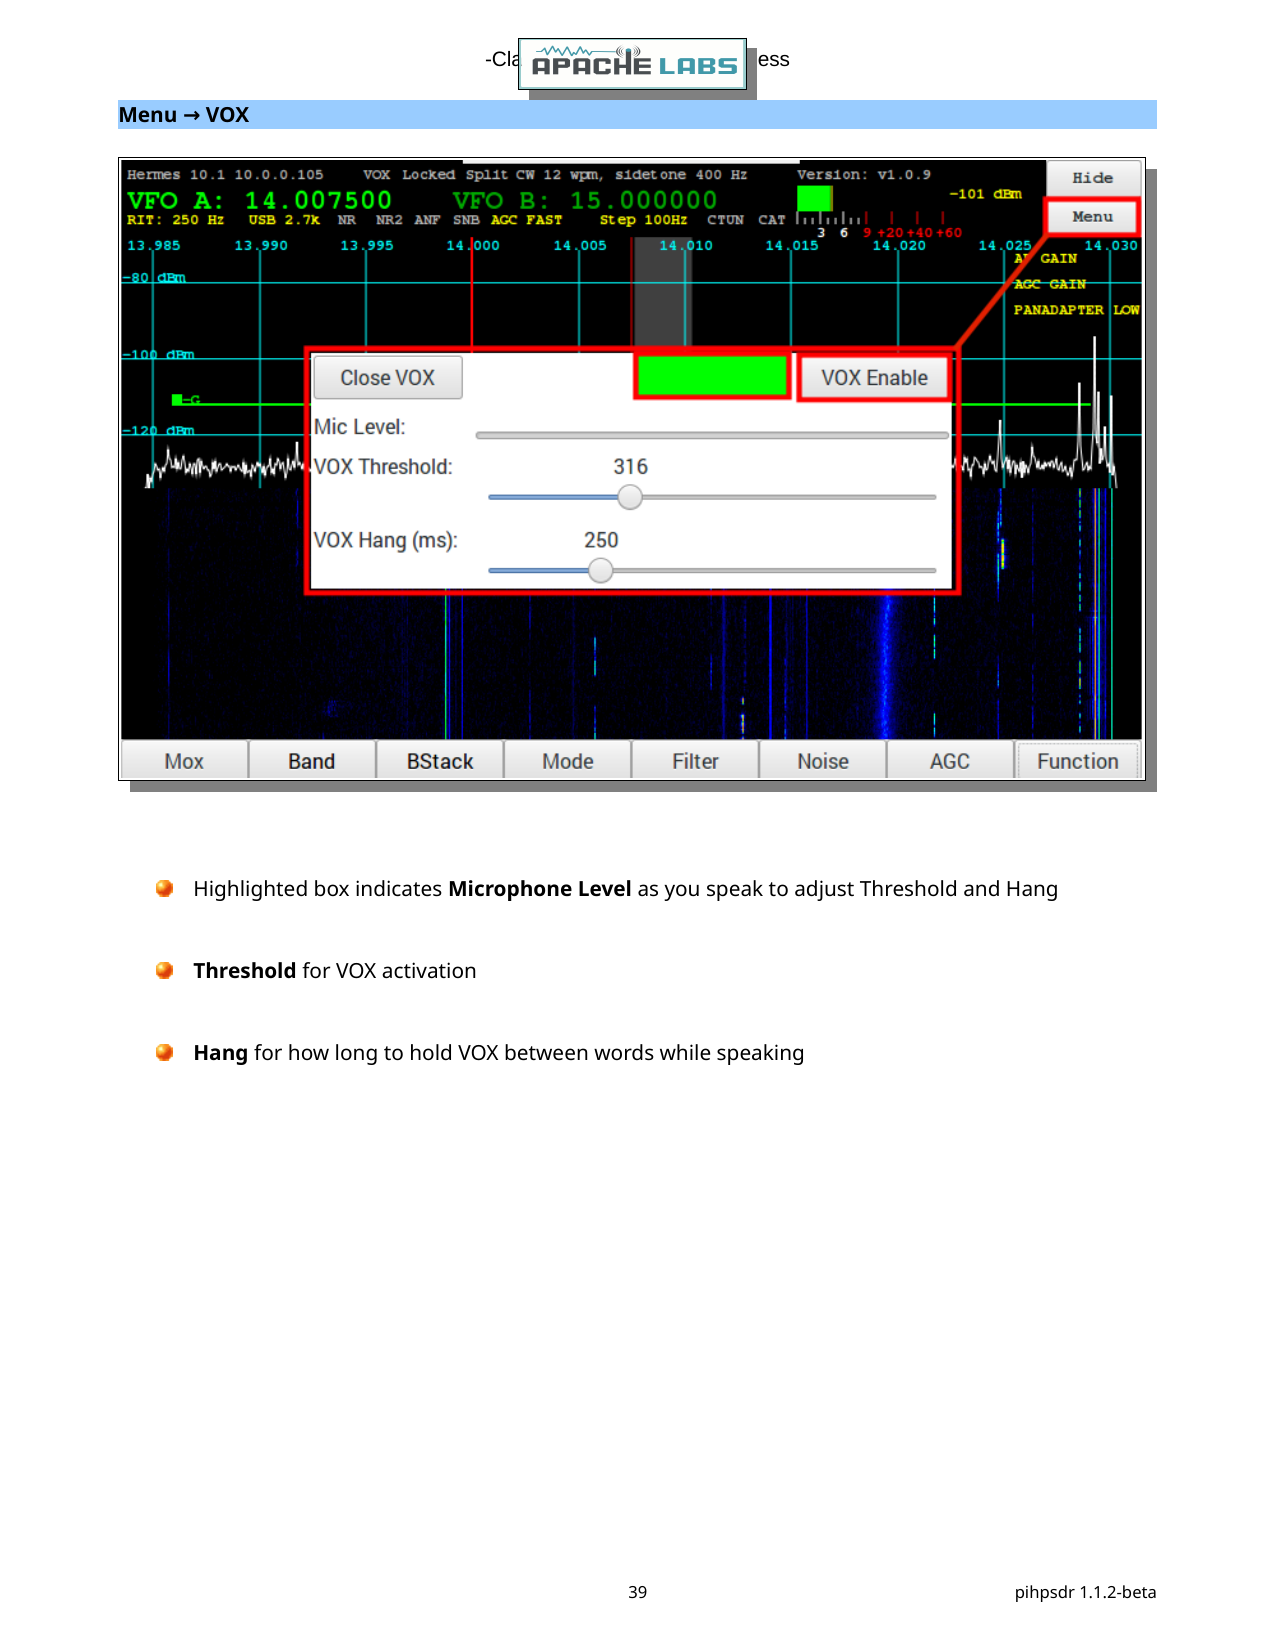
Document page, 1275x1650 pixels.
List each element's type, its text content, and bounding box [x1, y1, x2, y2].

list Hang for how long to hold VOX between words while speaking [156, 1038, 1157, 1066]
picture [521, 40, 744, 87]
picture [156, 1044, 173, 1061]
picture [121, 160, 1142, 778]
picture [156, 962, 173, 979]
list Highlighted box indicates Microphone Level as you speak to adjust Threshold and Hang [156, 874, 1157, 903]
list Threshold for VOX activation [156, 956, 1157, 984]
picture [156, 880, 173, 897]
subtitle Menu → VOX [118, 100, 1157, 129]
